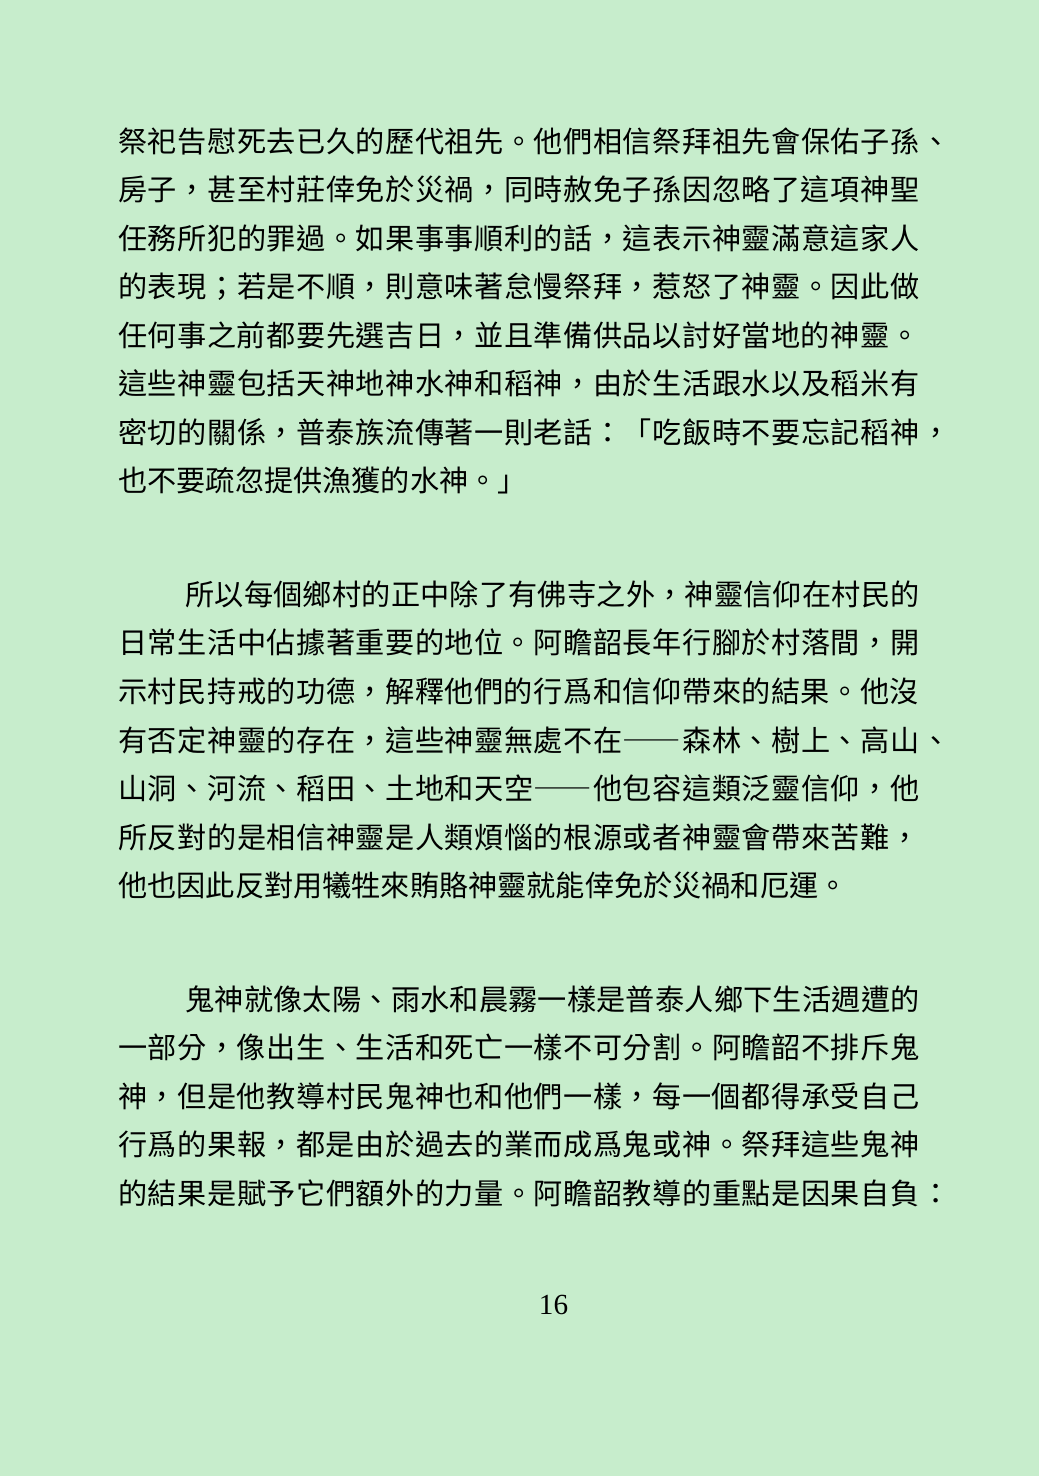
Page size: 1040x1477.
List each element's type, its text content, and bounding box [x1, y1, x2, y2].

text 鬼神就像太陽、雨水和晨霧一樣是普泰人鄉下生活週遭的一部分，像出生、生活和死亡一樣不可分割。阿瞻韶不排斥鬼神，但是他教導村民鬼神也和他們一樣，每一個都得承受自己行爲的果報，都是由於過去的業而成爲鬼或神。祭拜這些鬼神的結果是賦予它們額外的力量。阿瞻韶教導的重點是因果自負：喜悅或悲傷；快樂或痛苦；擁有或匱乏；這一切都是個人過去所造的業和目前行爲的結果。 [118, 976, 921, 1213]
text 遠在接受佛教之前，普泰族就已信仰祖先和崇拜神靈。他們宰殺牲畜祭拜森林守護神和祖先的亡靈。普泰人祭祖信仰根深蒂固，供奉先人的神龕成了生活中最重要的部分，每天都得祭祀告慰死去已久的歷代祖先。他們相信祭拜祖先會保佑子孫、房子，甚至村莊倖免於災禍，同時赦免子孫因忽略了這項神聖任務所犯的罪過。如果事事順利的話，這表示神靈滿意這家人的表現；若是不順，則意味著怠慢祭拜，惹怒了神靈。因此做任何事之前都要先選吉日，並且準備供品以討好當地的神靈。這些神靈包括天神地神水神和稻神，由於生活跟水以及稻米有密切的關係，普泰族流傳著一則老話：「吃飯時不要忘記稻神，也不要疏忽提供漁獲的水神。」 [118, 118, 921, 500]
text 所以每個鄉村的正中除了有佛寺之外，神靈信仰在村民的日常生活中佔據著重要的地位。阿瞻韶長年行腳於村落間，開示村民持戒的功德，解釋他們的行爲和信仰帶來的結果。他沒有否定神靈的存在，這些神靈無處不在——森林、樹上、高山、山洞、河流、稻田、土地和天空——他包容這類泛靈信仰，他所反對的是相信神靈是人類煩惱的根源或者神靈會帶來苦難，他也因此反對用犧牲來賄賂神靈就能倖免於災禍和厄運。 [118, 571, 921, 905]
